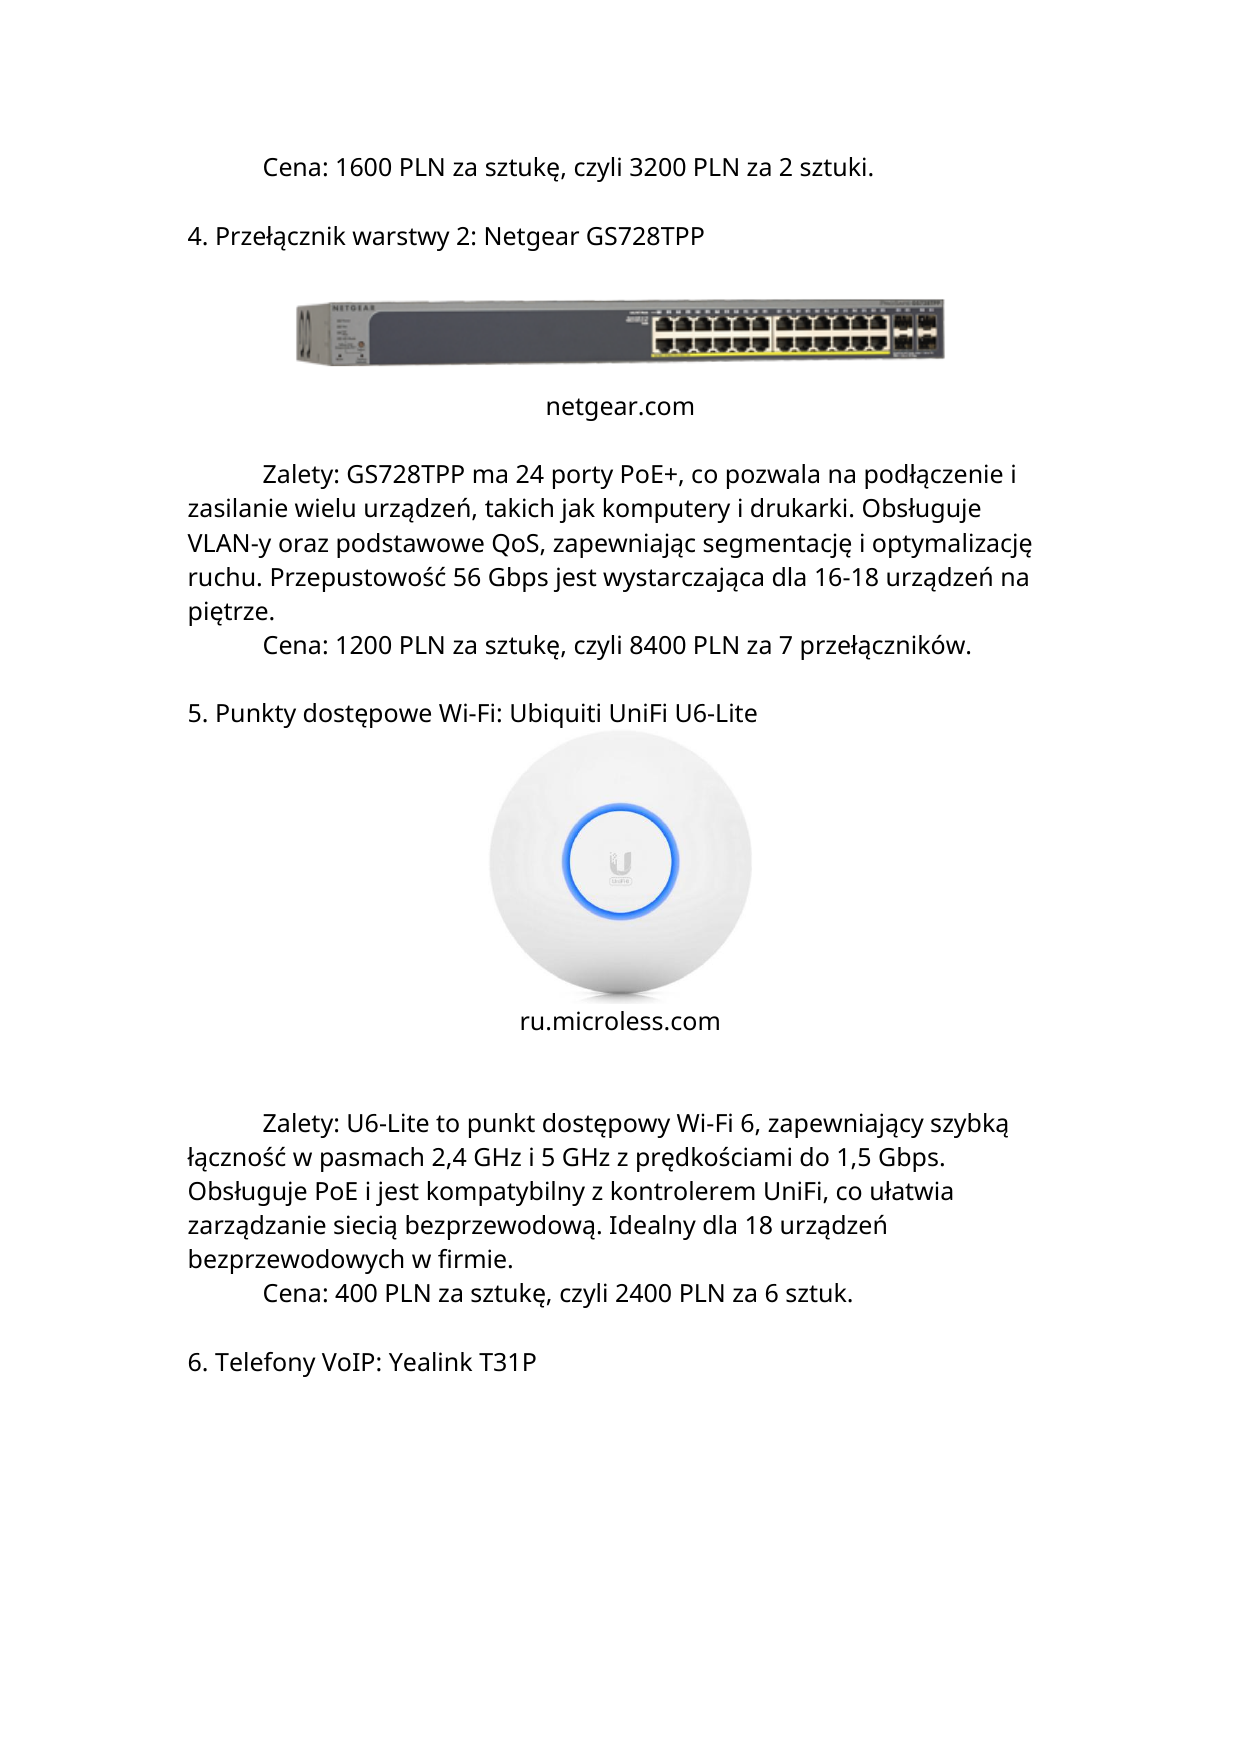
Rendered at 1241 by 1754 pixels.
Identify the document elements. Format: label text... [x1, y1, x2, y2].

list Przełącznik warstwy 2: Netgear GS728TPP [187, 218, 1053, 252]
list Punkty dostępowe Wi-Fi: Ubiquiti UniFi U6-Lite [187, 696, 1053, 729]
text ru.microless.com [187, 1003, 1053, 1038]
text Zalety: U6-Lite to punkt dostępowy Wi-Fi 6, zapewniający szybką łączność w pasmach 2,4 GHz i 5 GHz z prędkościami do 1,5 Gbps. Obsługuje PoE i jest kompatybilny z kontrolerem UniFi, co ułatwia zarządzanie siecią bezprzewodową. Idealny dla 18 urządzeń bezprzewodowych w firmie. [187, 1106, 1053, 1276]
text Cena: 1200 PLN za sztukę, czyli 8400 PLN za 7 przełączników. [187, 627, 1053, 661]
text Zalety: GS728TPP ma 24 porty PoE+, co pozwala na podłączenie i zasilanie wielu urządzeń, takich jak komputery i drukarki. Obsługuje VLAN-y oraz podstawowe QoS, zapewniając segmentację i optymalizację ruchu. Przepustowość 56 Gbps jest wystarczająca dla 16-18 urządzeń na piętrze. [187, 457, 1053, 627]
text Cena: 400 PLN za sztukę, czyli 2400 PLN za 6 sztuk. [187, 1276, 1053, 1310]
list Telefony VoIP: Yealink T31P [187, 1344, 1053, 1378]
text Cena: 1600 PLN za sztukę, czyli 3200 PLN za 2 sztuki. [187, 150, 1053, 184]
picture [488, 729, 753, 1004]
picture [276, 286, 964, 389]
text netgear.com [187, 389, 1053, 423]
